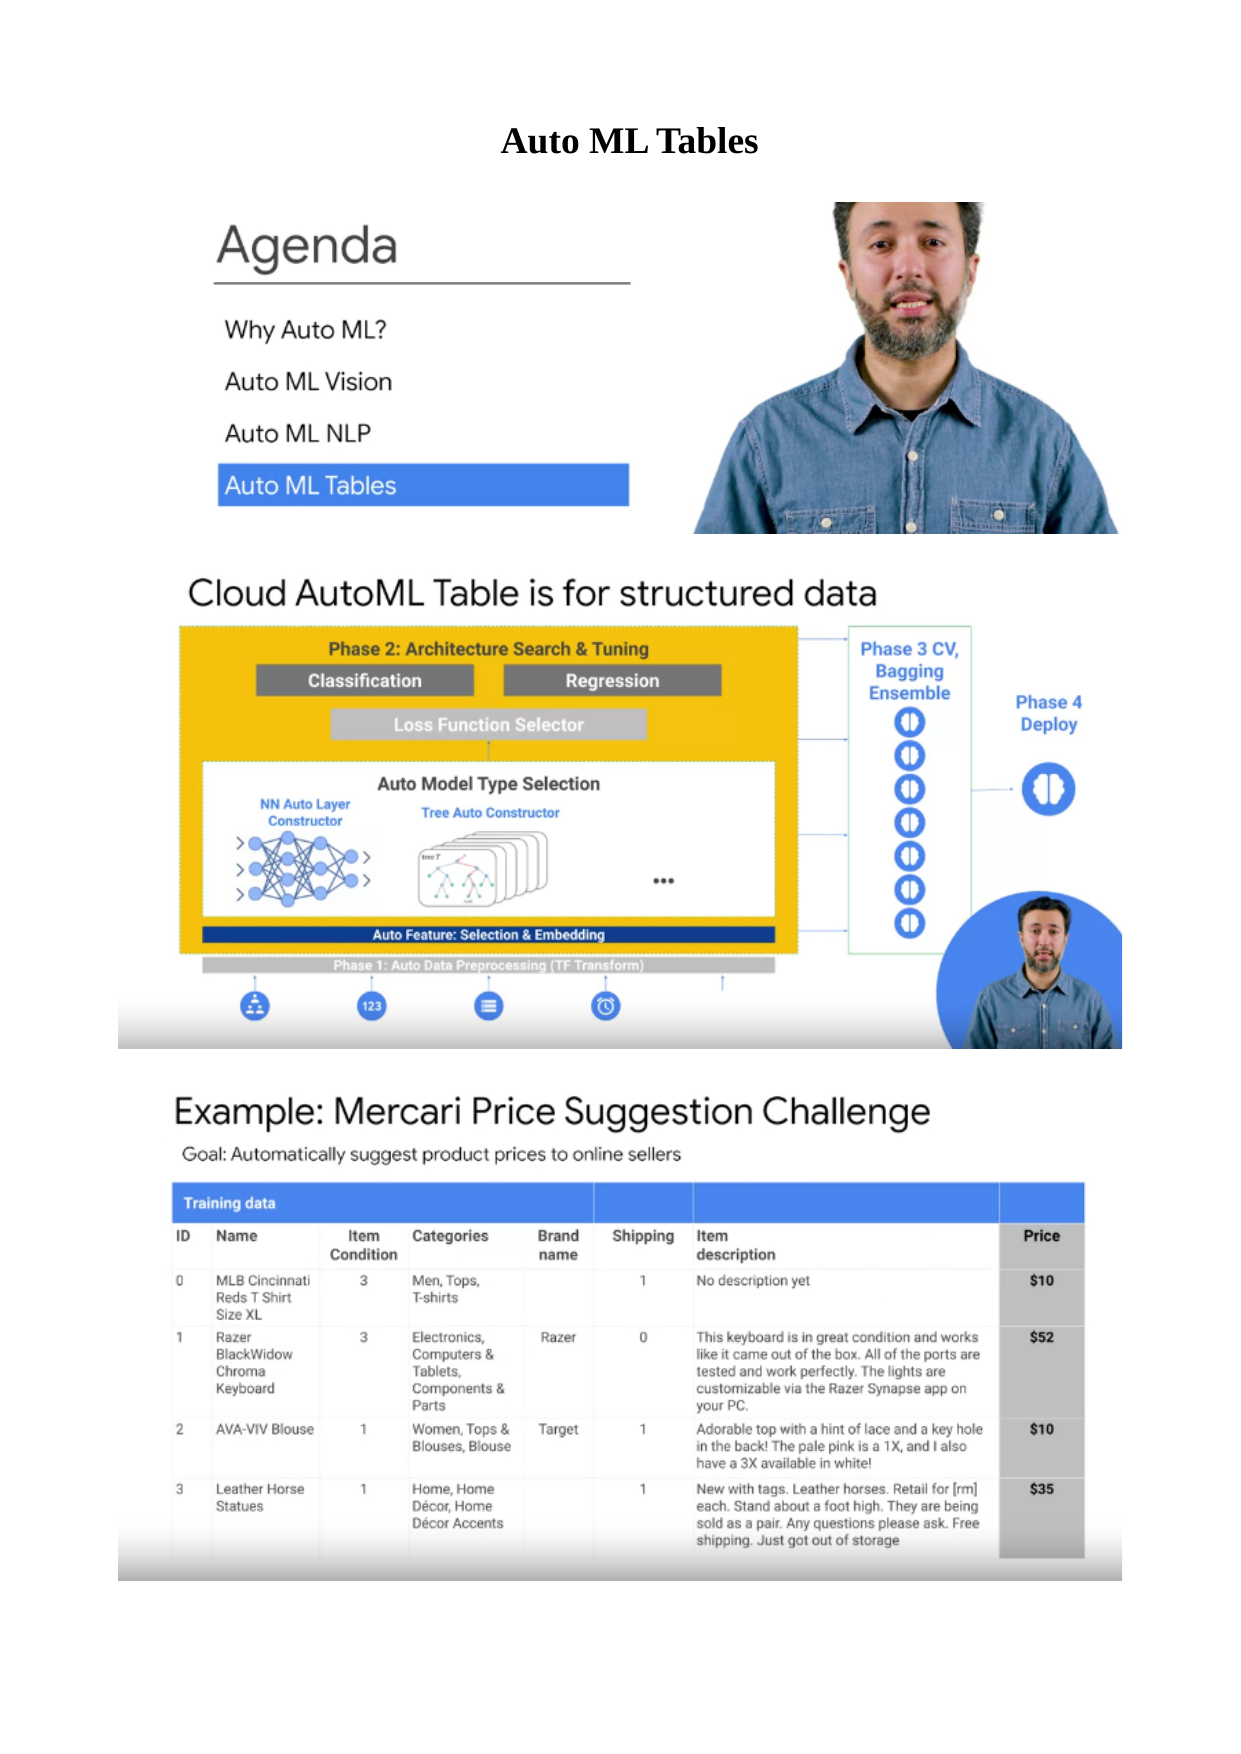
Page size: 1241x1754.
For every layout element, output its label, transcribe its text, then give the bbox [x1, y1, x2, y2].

picture [118, 562, 1123, 1049]
picture [118, 1077, 1123, 1581]
subtitle Auto ML Tables [118, 118, 1122, 161]
picture [118, 202, 1123, 534]
